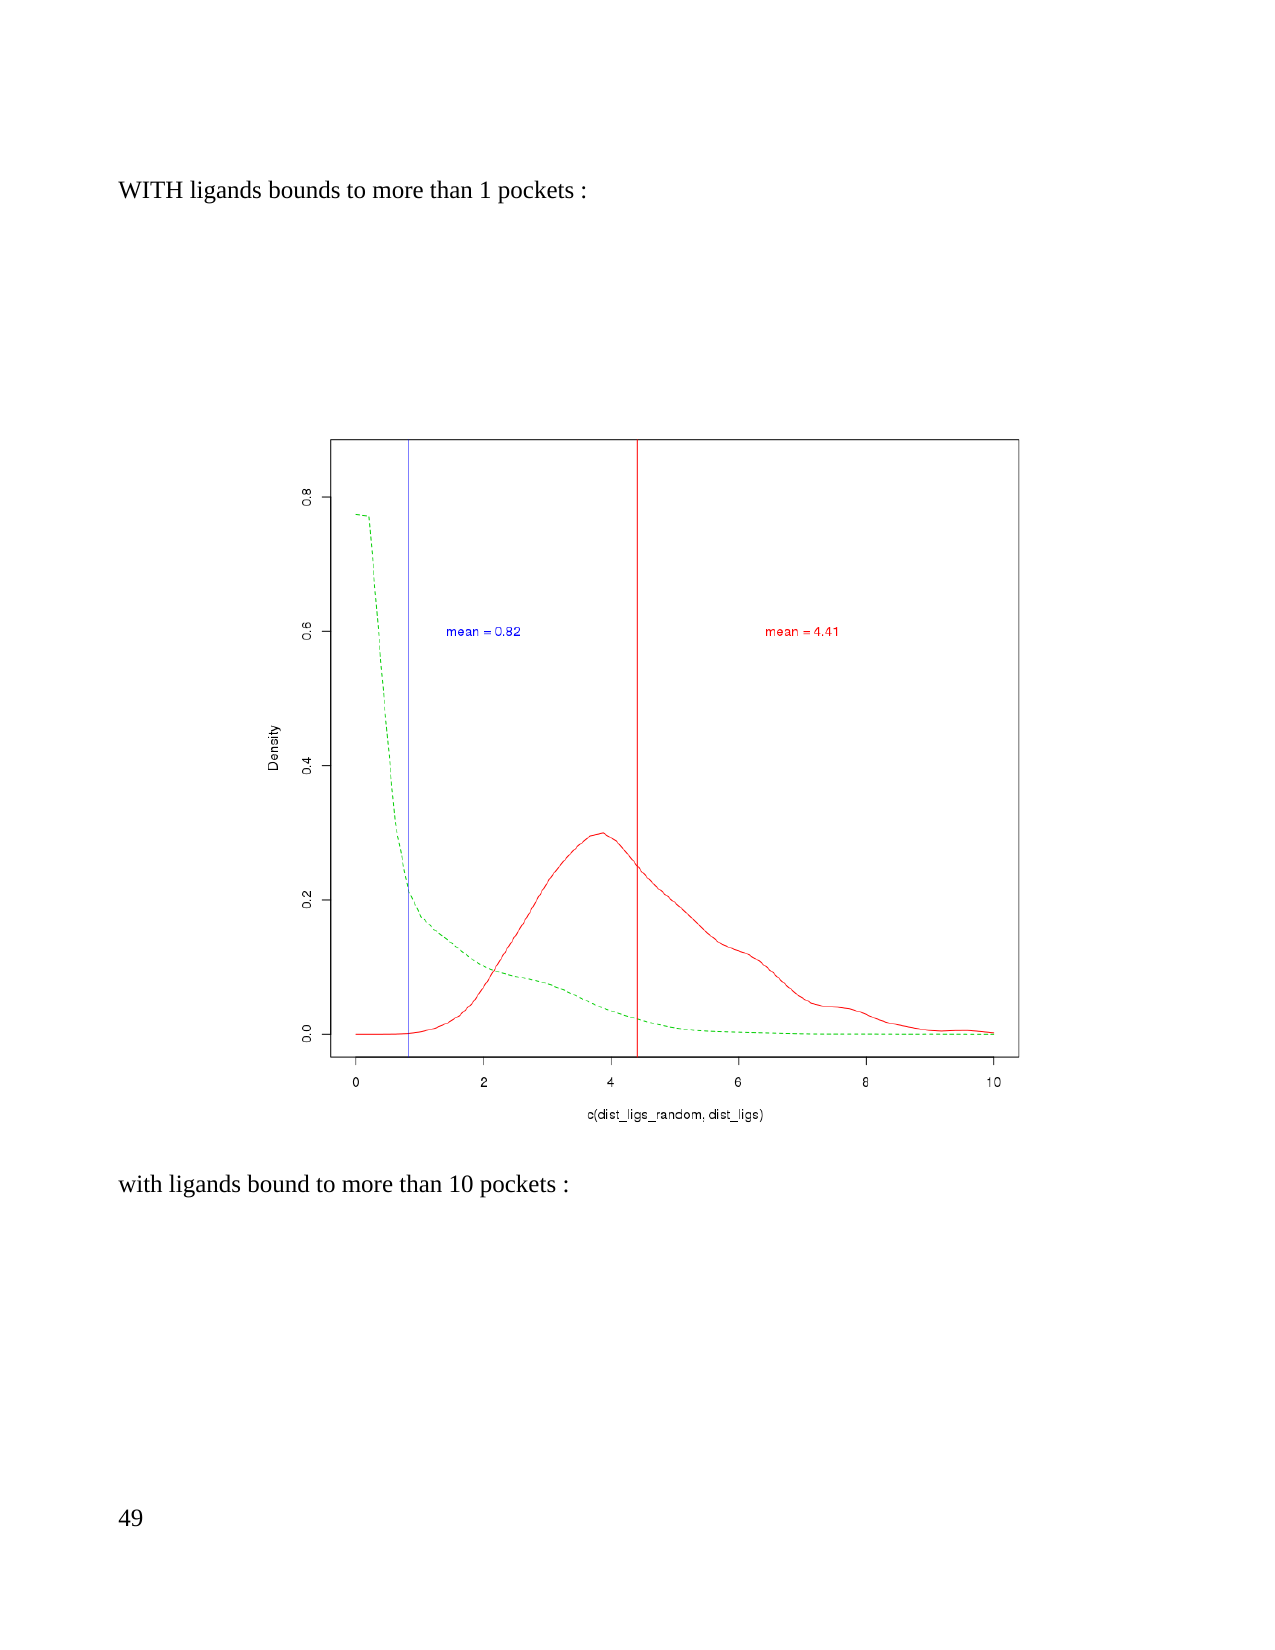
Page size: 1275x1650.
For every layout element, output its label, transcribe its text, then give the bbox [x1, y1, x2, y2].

picture [263, 372, 1053, 1140]
text with ligands bound to more than 10 pockets : [118, 1169, 1157, 1197]
text WITH ligands bounds to more than 1 pockets : [118, 176, 1157, 204]
